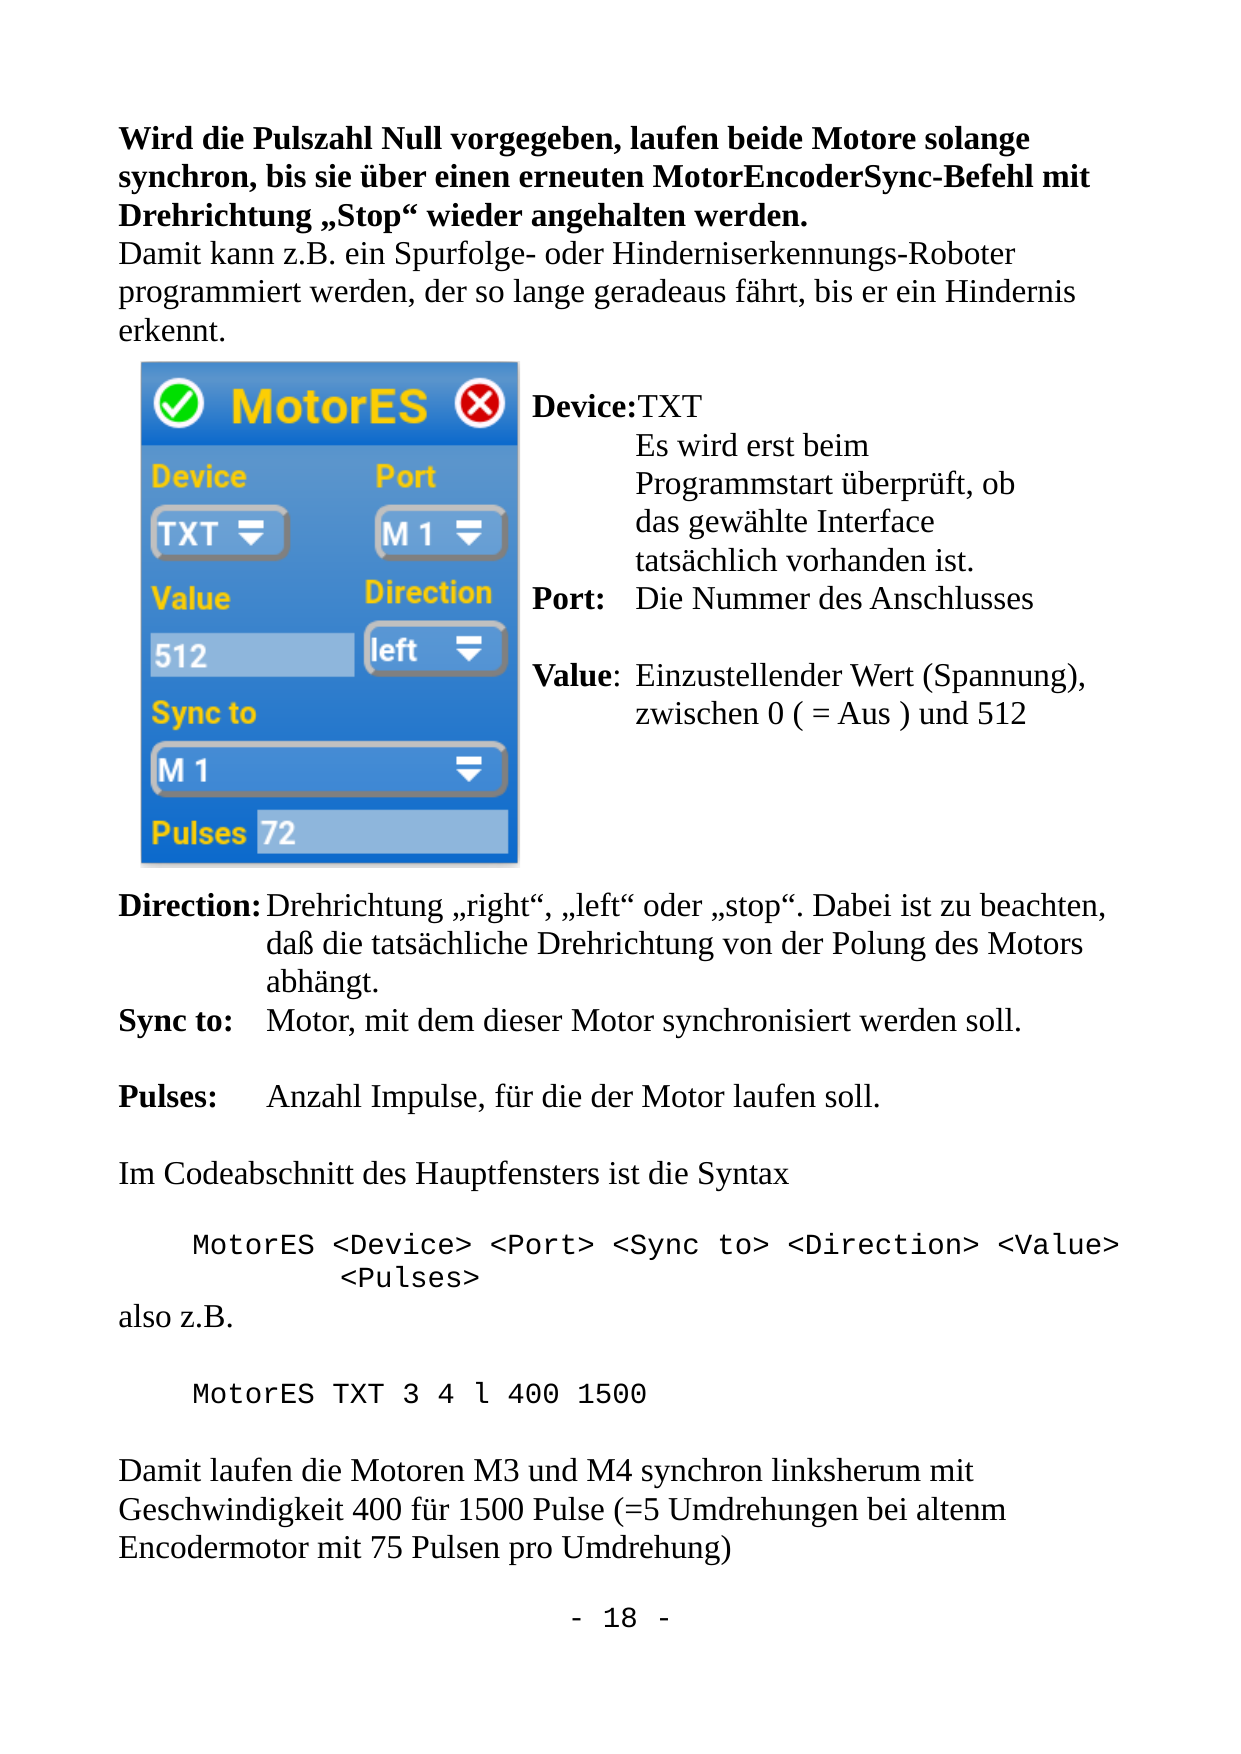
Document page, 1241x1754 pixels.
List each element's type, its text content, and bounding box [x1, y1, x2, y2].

text [118, 655, 140, 731]
text Device:TXT [520, 386, 1122, 425]
text Value: Einzustellender Wert (Spannung), zwischen 0 ( = Aus ) und 512 [520, 655, 1122, 731]
text daß die tatsächliche Drehrichtung von der Polung des Motors [118, 923, 1122, 961]
text [118, 425, 140, 578]
text Pulses: Anzahl Impulse, für die der Motor laufen soll. [118, 1076, 1122, 1115]
text [118, 386, 140, 425]
text MotorES TXT 3 4 l 400 1500 [118, 1372, 1122, 1412]
text also z.B. [118, 1296, 1122, 1334]
text Im Codeabschnitt des Hauptfensters ist die Syntax [118, 1153, 1122, 1191]
text Sync to: Motor, mit dem dieser Motor synchronisiert werden soll. [118, 1000, 1122, 1038]
text Port: Die Nummer des Anschlusses [520, 578, 1122, 616]
picture [140, 361, 520, 868]
text Es wird erst beim Programmstart überprüft, ob das gewählte Interface tatsächlich vorhanden ist. [520, 425, 1122, 578]
text MotorES <Device> <Port> <Sync to> <Direction> <Value> <Pulses> [118, 1230, 1122, 1296]
text Direction: Drehrichtung „right“, „left“ oder „stop“. Dabei ist zu beachten, [118, 885, 1122, 923]
text Wird die Pulszahl Null vorgegeben, laufen beide Motore solange synchron, bis sie über einen erneuten MotorEncoderSync-Befehl mit Drehrichtung „Stop“ wieder angehalten werden. [118, 118, 1122, 233]
text Damit laufen die Motoren M3 und M4 synchron linksherum mit Geschwindigkeit 400 für 1500 Pulse (=5 Umdrehungen bei altenm Encodermotor mit 75 Pulsen pro Umdrehung) [118, 1451, 1122, 1566]
text abhängt. [118, 961, 1122, 1000]
text [118, 578, 140, 616]
text Damit kann z.B. ein Spurfolge- oder Hinderniserkennungs-Roboter programmiert werden, der so lange geradeaus fährt, bis er ein Hindernis erkennt. [118, 233, 1122, 348]
